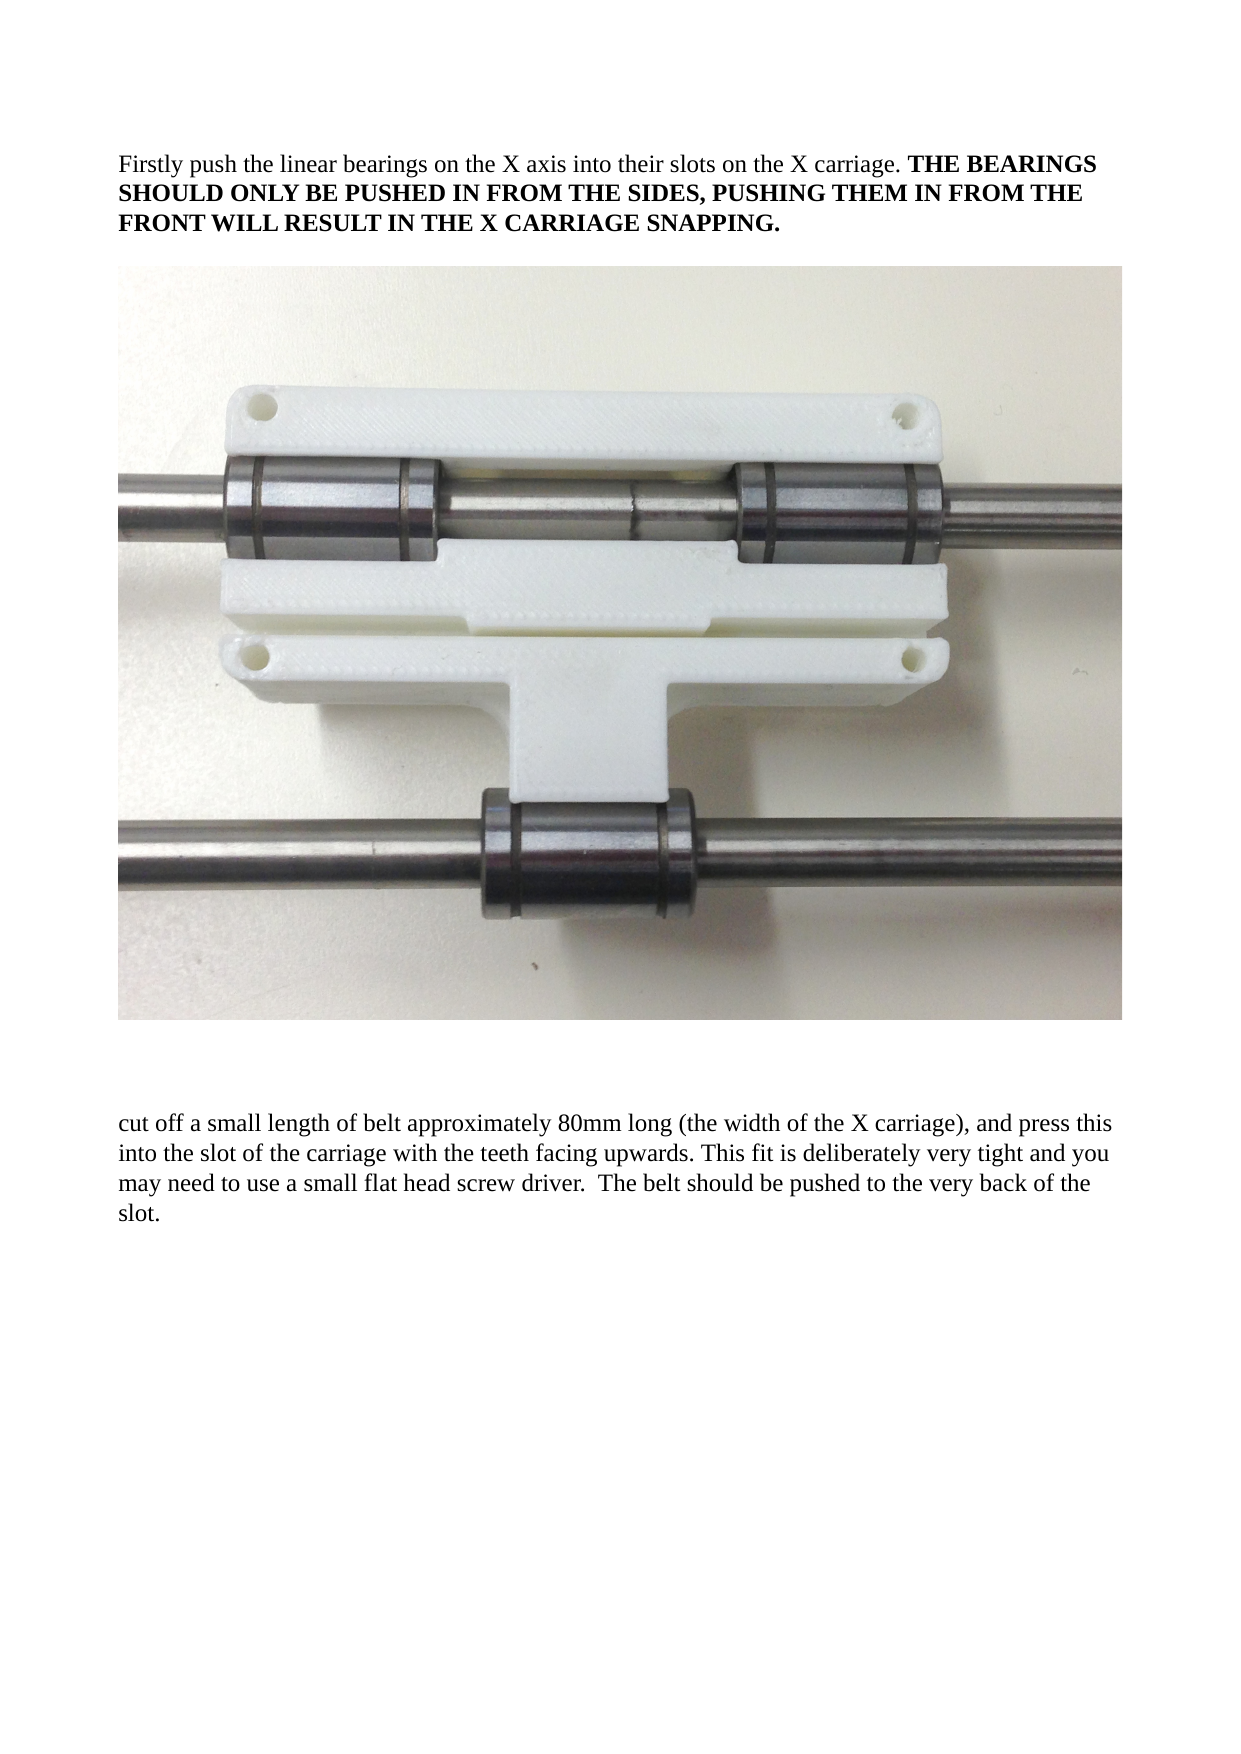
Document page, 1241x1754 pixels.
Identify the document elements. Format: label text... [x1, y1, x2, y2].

text cut off a small length of belt approximately 80mm long (the width of the X carriage), and press this into the slot of the carriage with the teeth facing upwards. This fit is deliberately very tight and you may need to use a small flat head screw driver. The belt should be pushed to the very back of the slot. [118, 1108, 1122, 1226]
picture [118, 266, 1123, 1020]
text Firstly push the linear bearings on the X axis into their slots on the X carriage. THE BEARINGS SHOULD ONLY BE PUSHED IN FROM THE SIDES, PUSHING THEM IN FROM THE FRONT WILL RESULT IN THE X CARRIAGE SNAPPING. [118, 148, 1122, 237]
